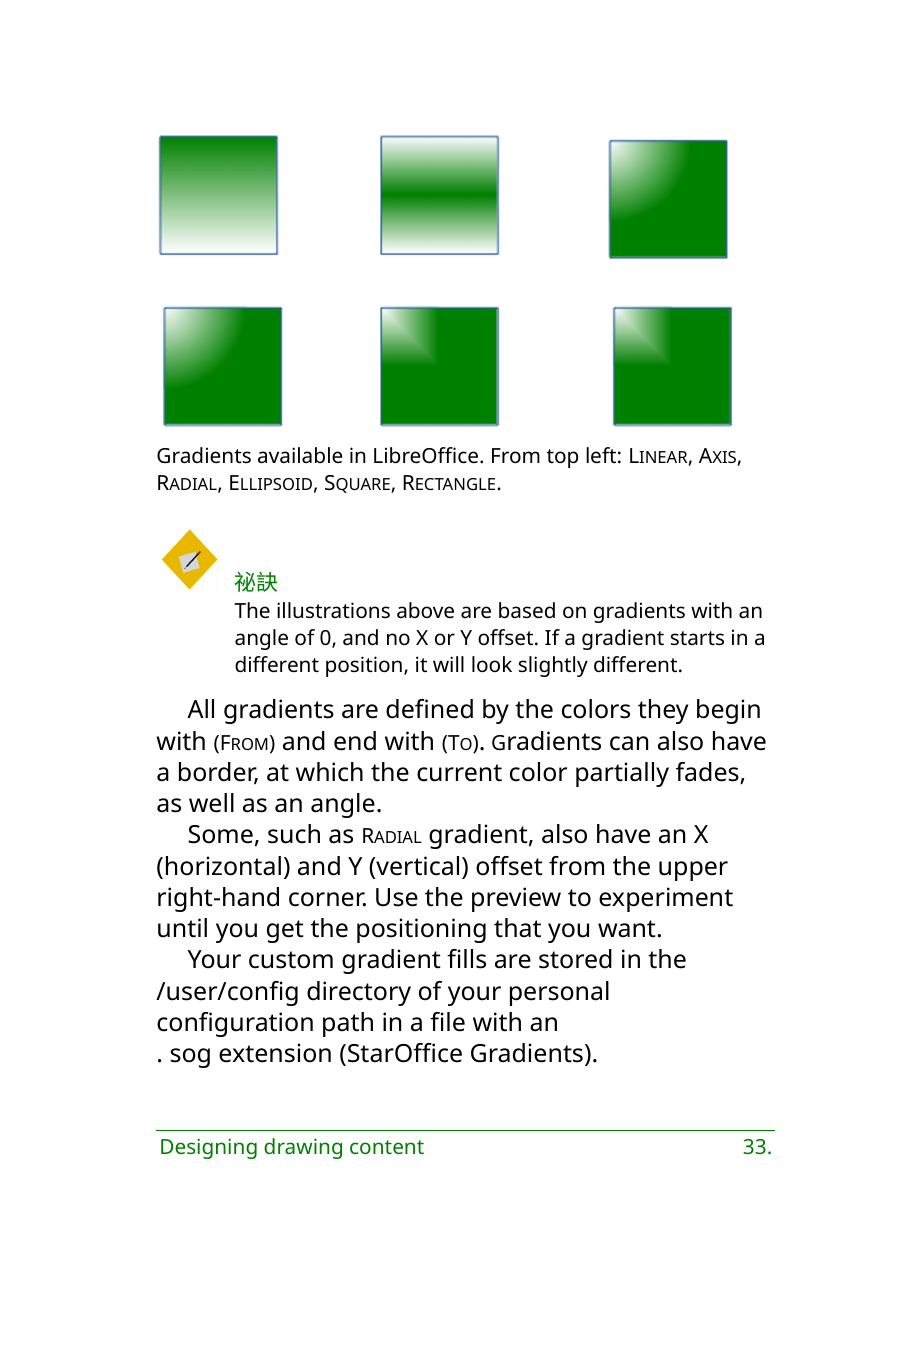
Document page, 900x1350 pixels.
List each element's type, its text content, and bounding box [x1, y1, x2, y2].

picture [157, 528, 220, 591]
text The illustrations above are based on gradients with an angle of 0, and no X or Y offset. If a gradient starts in a different position, it will look slightly different. [234, 597, 775, 678]
text Your custom gradient fills are stored in the /user/config directory of your personal configuration path in a file with an . sog extension (StarOffice Gradients). [156, 944, 775, 1069]
list 祕訣 [156, 527, 775, 597]
table_header [156, 125, 775, 434]
picture [156, 125, 740, 432]
table_cell Gradients available in LibreOffice. From top left: Linear, Axis, Radial, Ellipsoid, Square, Rectangle. [156, 434, 775, 496]
text Some, such as Radial gradient, also have an X (horizontal) and Y (vertical) offset from the upper right-hand corner. Use the preview to experiment until you get the positioning that you want. [156, 819, 775, 944]
text All gradients are defined by the colors they begin with (From) and end with (To). Gradients can also have a border, at which the current color partially fades, as well as an angle. [156, 694, 775, 819]
